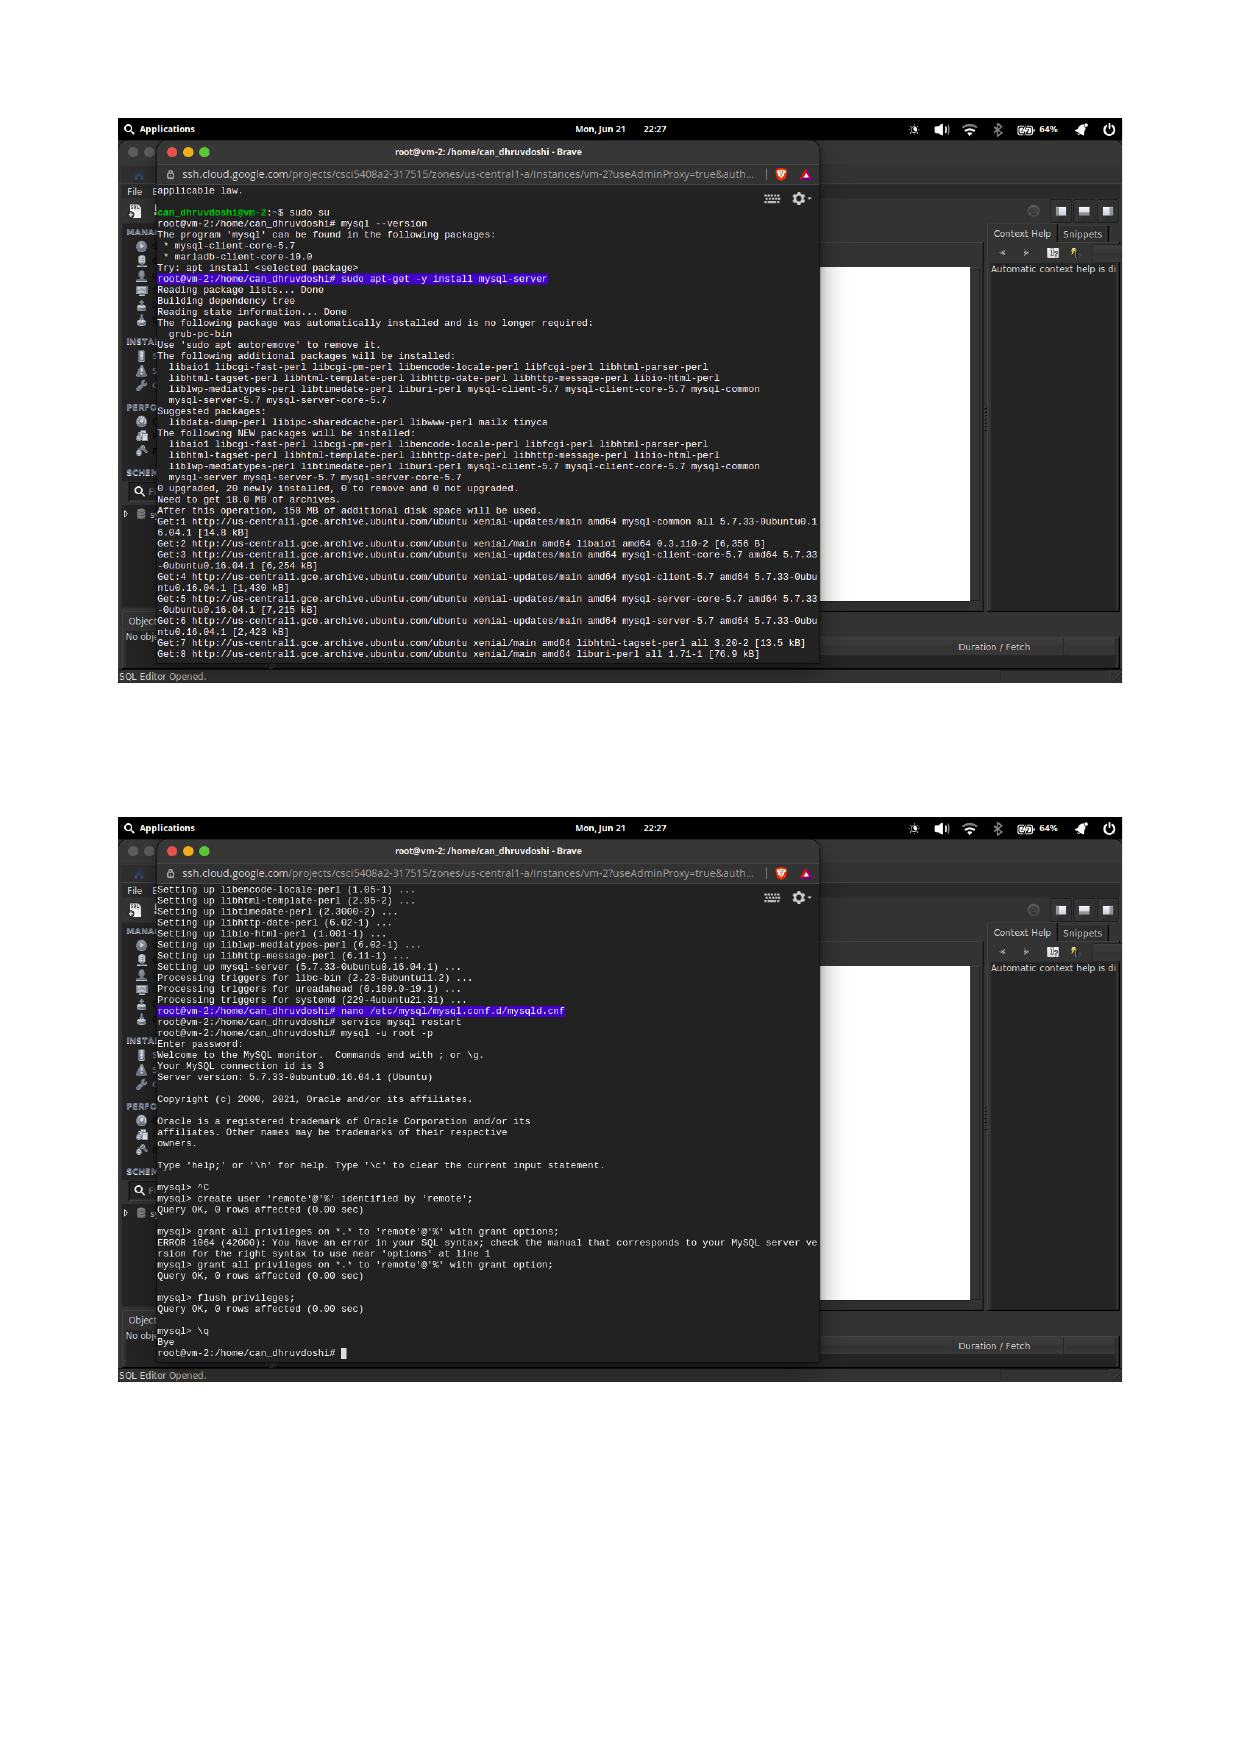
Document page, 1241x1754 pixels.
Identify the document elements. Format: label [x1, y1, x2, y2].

picture [118, 118, 1123, 683]
picture [118, 817, 1123, 1382]
